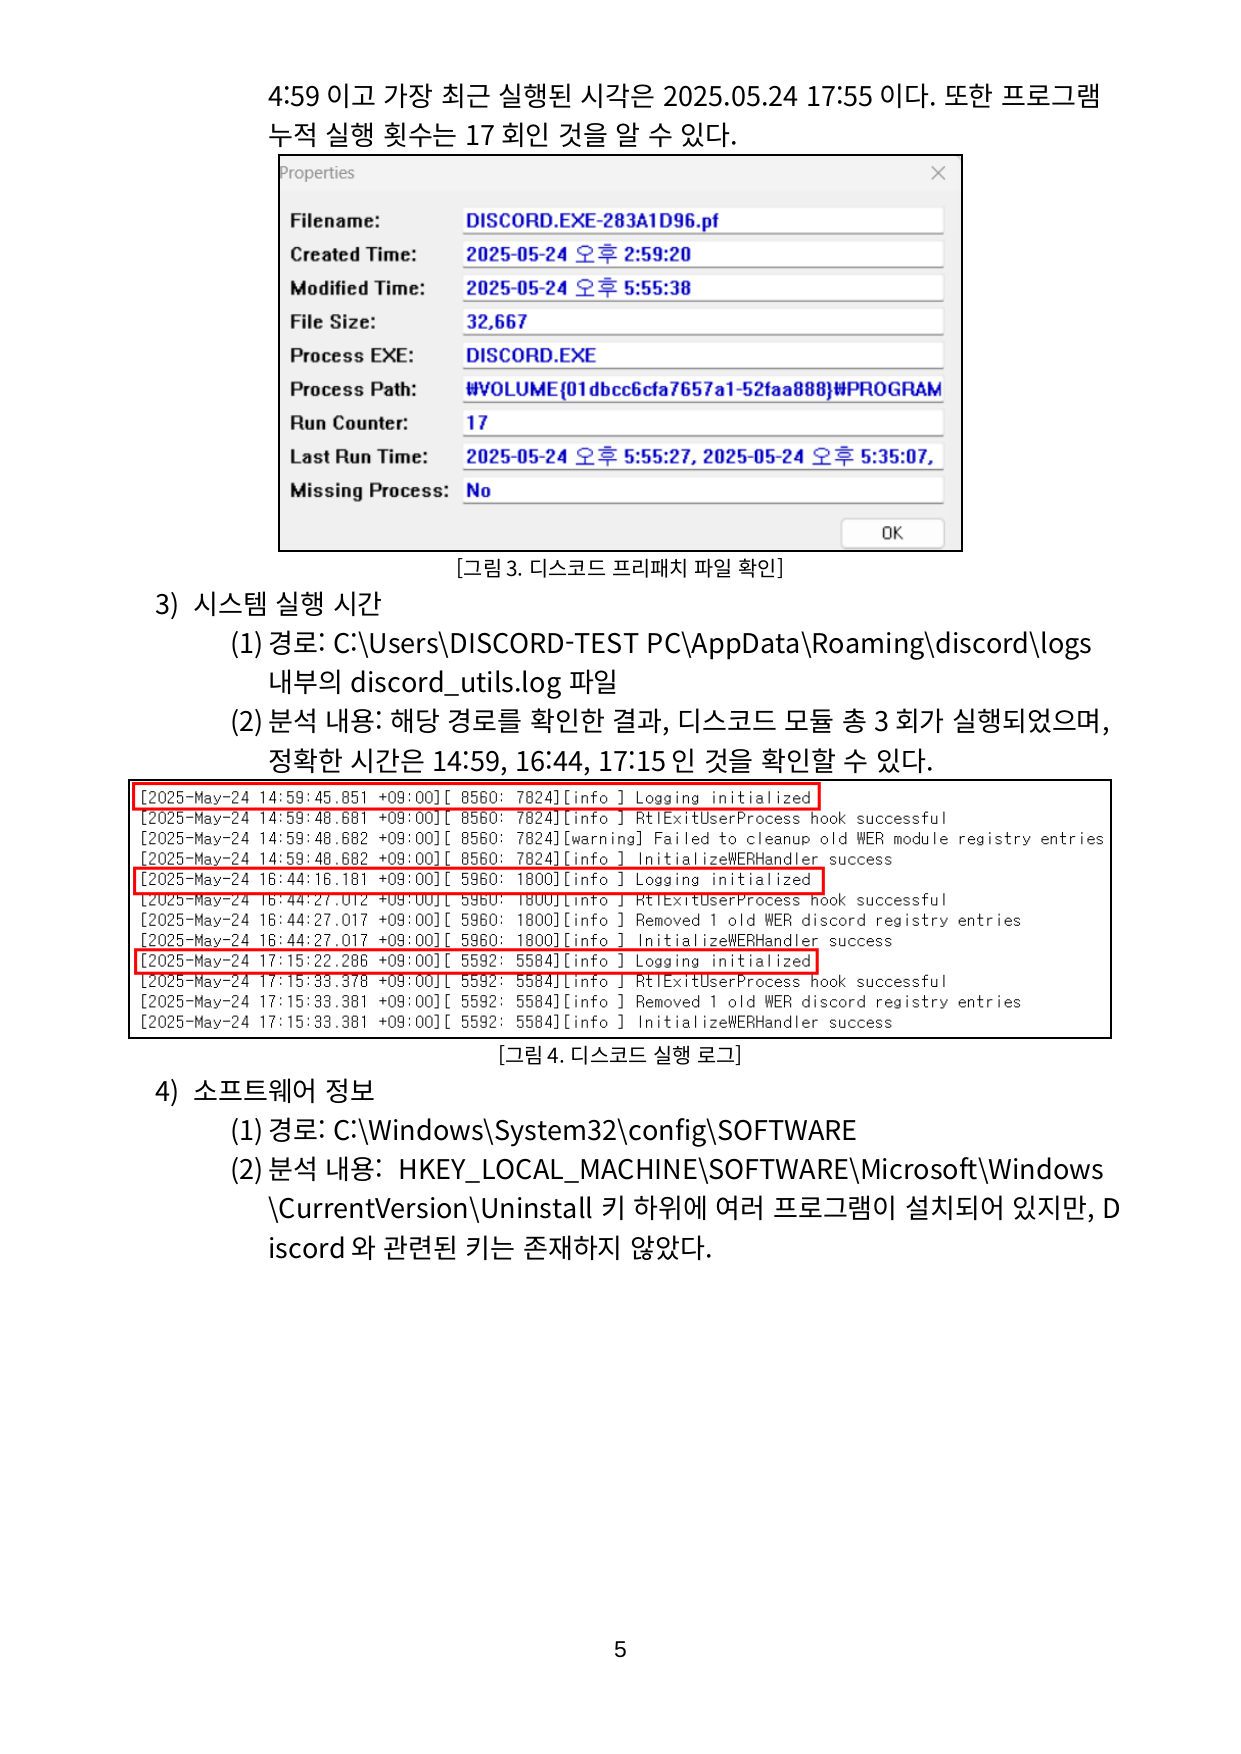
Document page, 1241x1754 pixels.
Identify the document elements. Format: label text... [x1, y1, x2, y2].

list 경로: C:\Windows\System32\config\SOFTWARE [231, 1109, 1122, 1148]
list 분석 내용: HKEY_LOCAL_MACHINE\SOFTWARE\Microsoft\Windows\CurrentVersion\Uninstall 키 하위에 여러 프로그램이 설치되어 있지만, Discord와 관련된 키는 존재하지 않았다. [231, 1148, 1122, 1266]
list 시스템 실행 시간 [156, 583, 1122, 622]
list 소프트웨어 정보 [156, 1069, 1122, 1109]
list 경로: C:\Users\DISCORD-TEST PC\AppData\Roaming\discord\logs 내부의 discord_utils.log 파일 [231, 622, 1122, 700]
text [그림4. 디스코드 실행 로그] [118, 1039, 1122, 1069]
list 4:59이고 가장 최근 실행된 시각은 2025.05.24 17:55이다. 또한 프로그램 누적 실행 횟수는 17회인 것을 알 수 있다. [231, 75, 1122, 153]
text [그림3. 디스코드 프리패치 파일 확인] [118, 552, 1122, 583]
list 분석 내용: 해당 경로를 확인한 결과, 디스코드 모듈 총 3회가 실행되었으며, 정확한 시간은 14:59, 16:44, 17:15인 것을 확인할 수 있다. [231, 700, 1122, 779]
